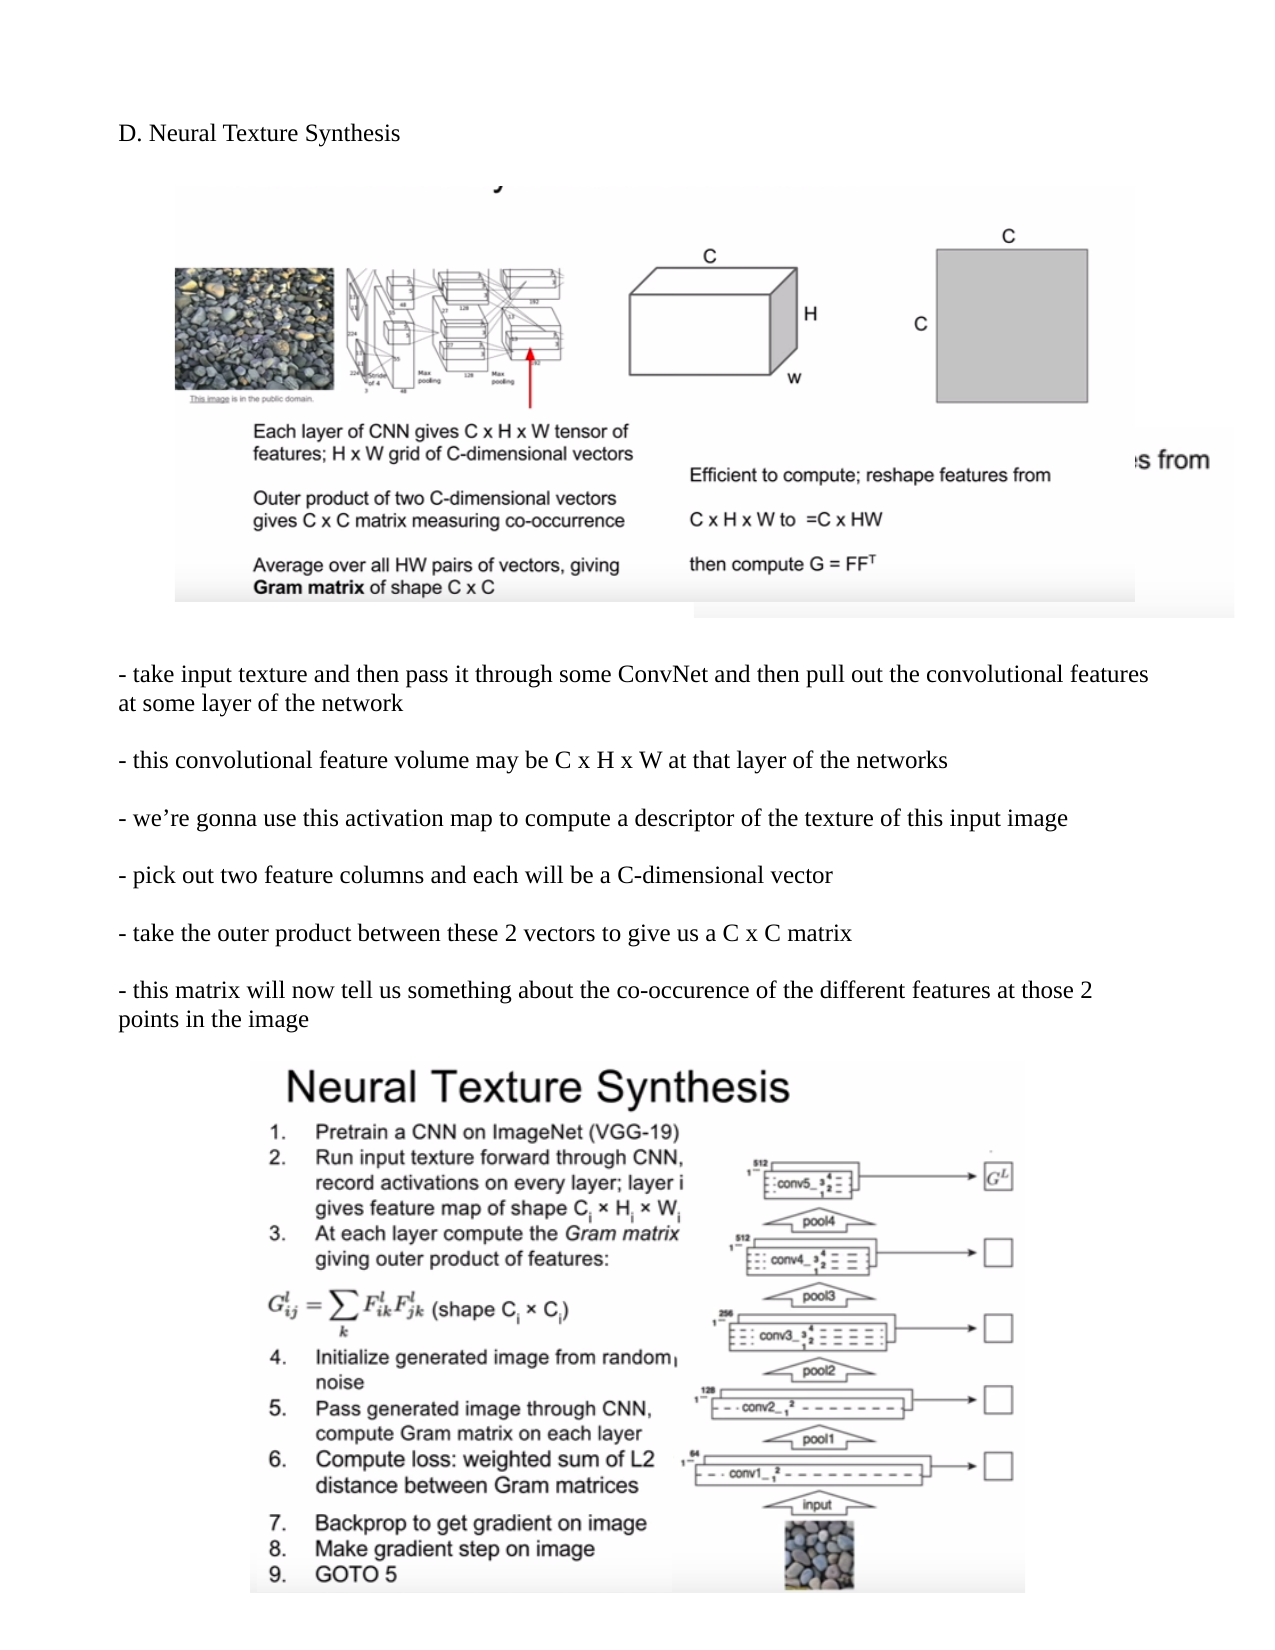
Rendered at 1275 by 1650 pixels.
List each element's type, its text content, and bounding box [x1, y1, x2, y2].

text - this matrix will now tell us something about the co-occurence of the different features at those 2 points in the image [118, 976, 1157, 1033]
text - take input texture and then pass it through some ConvNet and then pull out the convolutional features at some layer of the network [118, 659, 1157, 717]
text - this convolutional feature volume may be C x H x W at that layer of the networks [118, 746, 1157, 774]
picture [250, 1061, 1025, 1593]
text - pick out two feature columns and each will be a C-dimensional vector [118, 861, 1157, 889]
text D. Neural Texture Synthesis [118, 118, 1157, 147]
text - we’re gonna use this activation map to compute a descriptor of the texture of this input image [118, 803, 1157, 832]
picture [174, 186, 1235, 618]
text - take the outer product between these 2 vectors to give us a C x C matrix [118, 918, 1157, 947]
